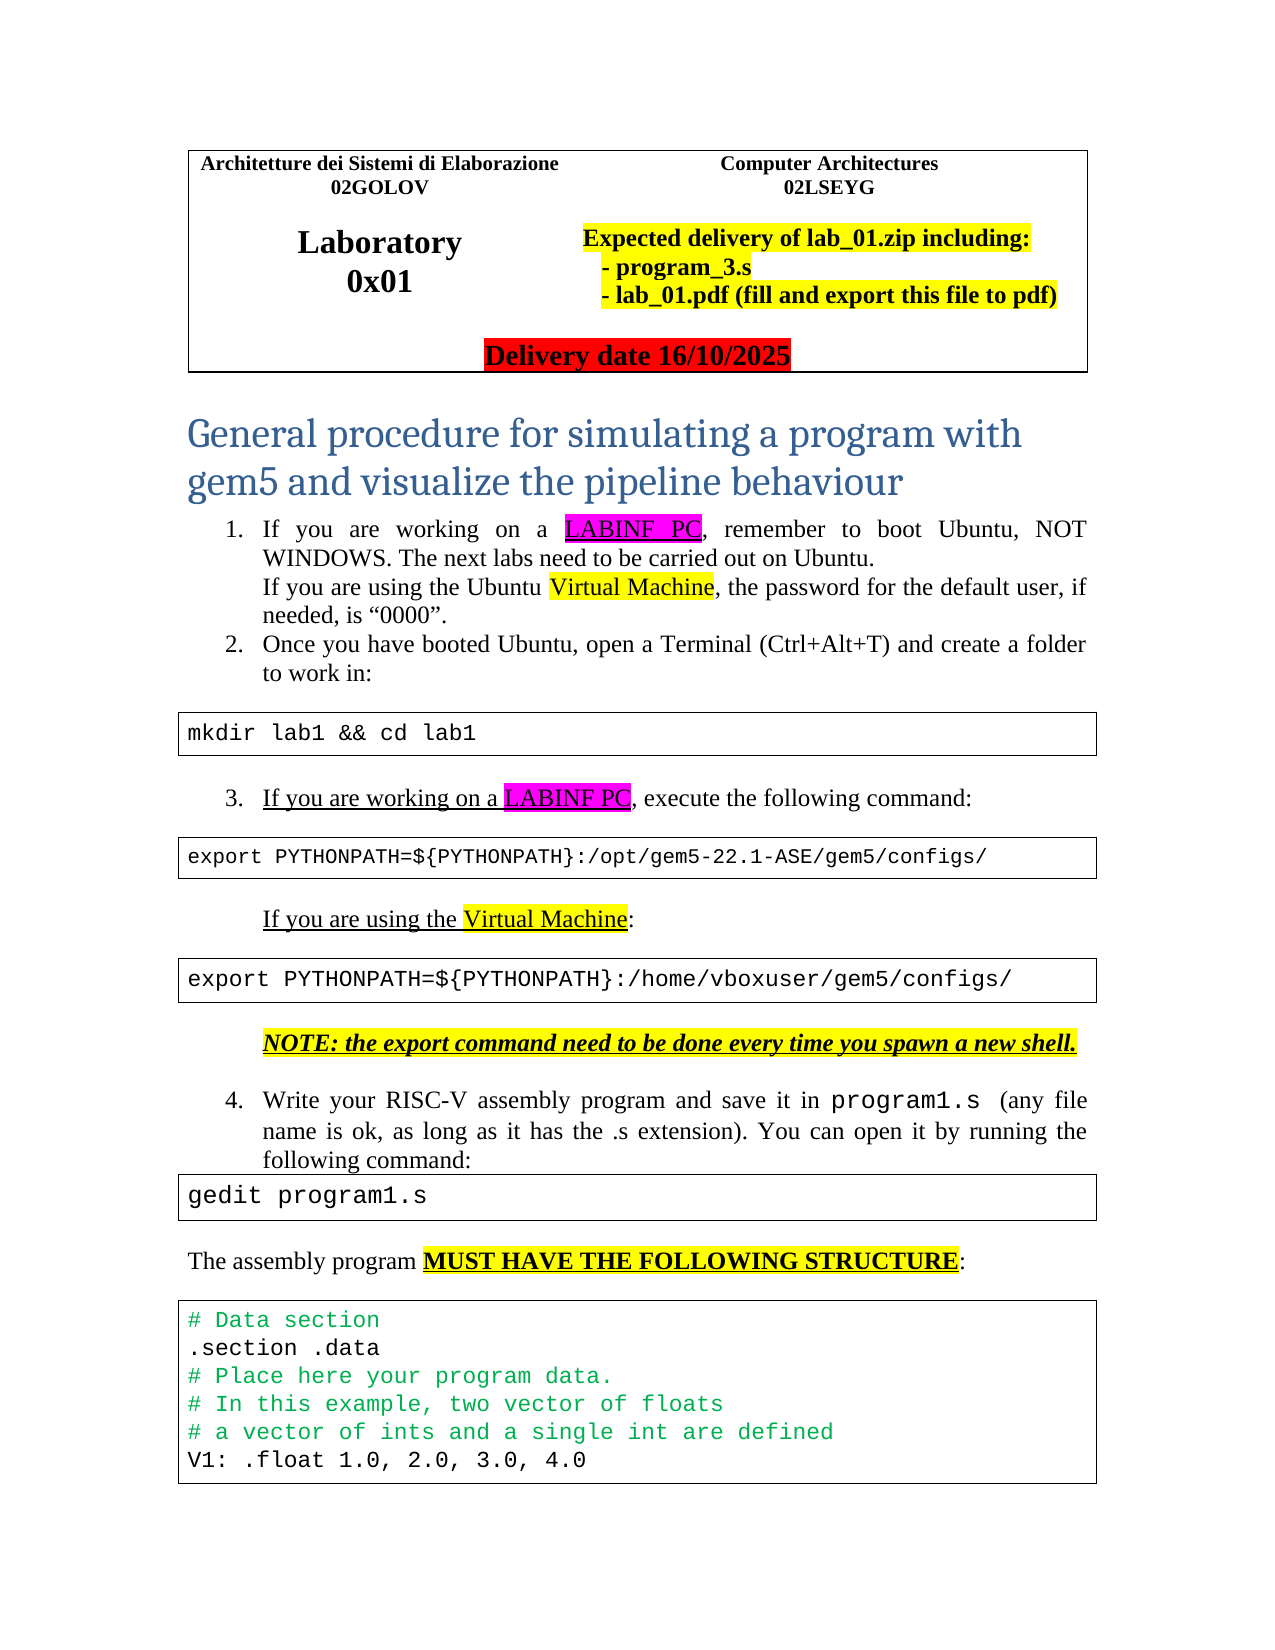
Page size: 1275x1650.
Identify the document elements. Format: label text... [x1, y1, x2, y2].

list If you are using the Ubuntu Virtual Machine, the password for the default user, if needed, is “0000”. [262, 572, 1087, 629]
list If you are working on a LABINF PC, remember to boot Ubuntu, NOT WINDOWS. The next labs need to be carried out on Ubuntu. [225, 514, 1087, 572]
text If you are using the Virtual Machine: [187, 904, 1087, 933]
text mkdir lab1 && cd lab1 [179, 713, 1096, 755]
list NOTE: the export command need to be done every time you spawn a new shell. [262, 1028, 1087, 1057]
list Write your RISC-V assembly program and save it in program1.s (any file name is ok, as long as it has the .s extension). You can open it by running the following command: [225, 1085, 1087, 1174]
list gedit program1.s [179, 1175, 1096, 1220]
text # In this example, two vector of floats [179, 1383, 1096, 1411]
subtitle General procedure for simulating a program with gem5 and visualize the pipeline behaviour [187, 410, 1087, 506]
table_cell Laboratory 0x01 [189, 223, 571, 309]
table_cell Delivery date 16/10/2025 [189, 309, 1087, 371]
table_header Architetture dei Sistemi di Elaborazione 02GOLOV [189, 151, 571, 223]
text V1: .float 1.0, 2.0, 3.0, 4.0 [179, 1439, 1096, 1483]
table_header Computer Architectures 02LSEYG [571, 151, 1087, 223]
text export PYTHONPATH=${PYTHONPATH}:/home/vboxuser/gem5/configs/ [179, 959, 1096, 1002]
text export PYTHONPATH=${PYTHONPATH}:/opt/gem5-22.1-ASE/gem5/configs/ [179, 838, 1096, 878]
list Once you have booted Ubuntu, open a Terminal (Ctrl+Alt+T) and create a folder to work in: [225, 629, 1087, 687]
text The assembly program MUST HAVE THE FOLLOWING STRUCTURE: [187, 1246, 1087, 1274]
text # Data section [179, 1301, 1096, 1327]
list If you are working on a LABINF PC, execute the following command: [225, 783, 1087, 812]
table_cell Expected delivery of lab_01.zip including: - program_3.s - lab_01.pdf (fill and export this file to pdf) [571, 223, 1087, 309]
text # Place here your program data. [179, 1355, 1096, 1383]
text .section .data [179, 1327, 1096, 1355]
text # a vector of ints and a single int are defined [179, 1411, 1096, 1439]
